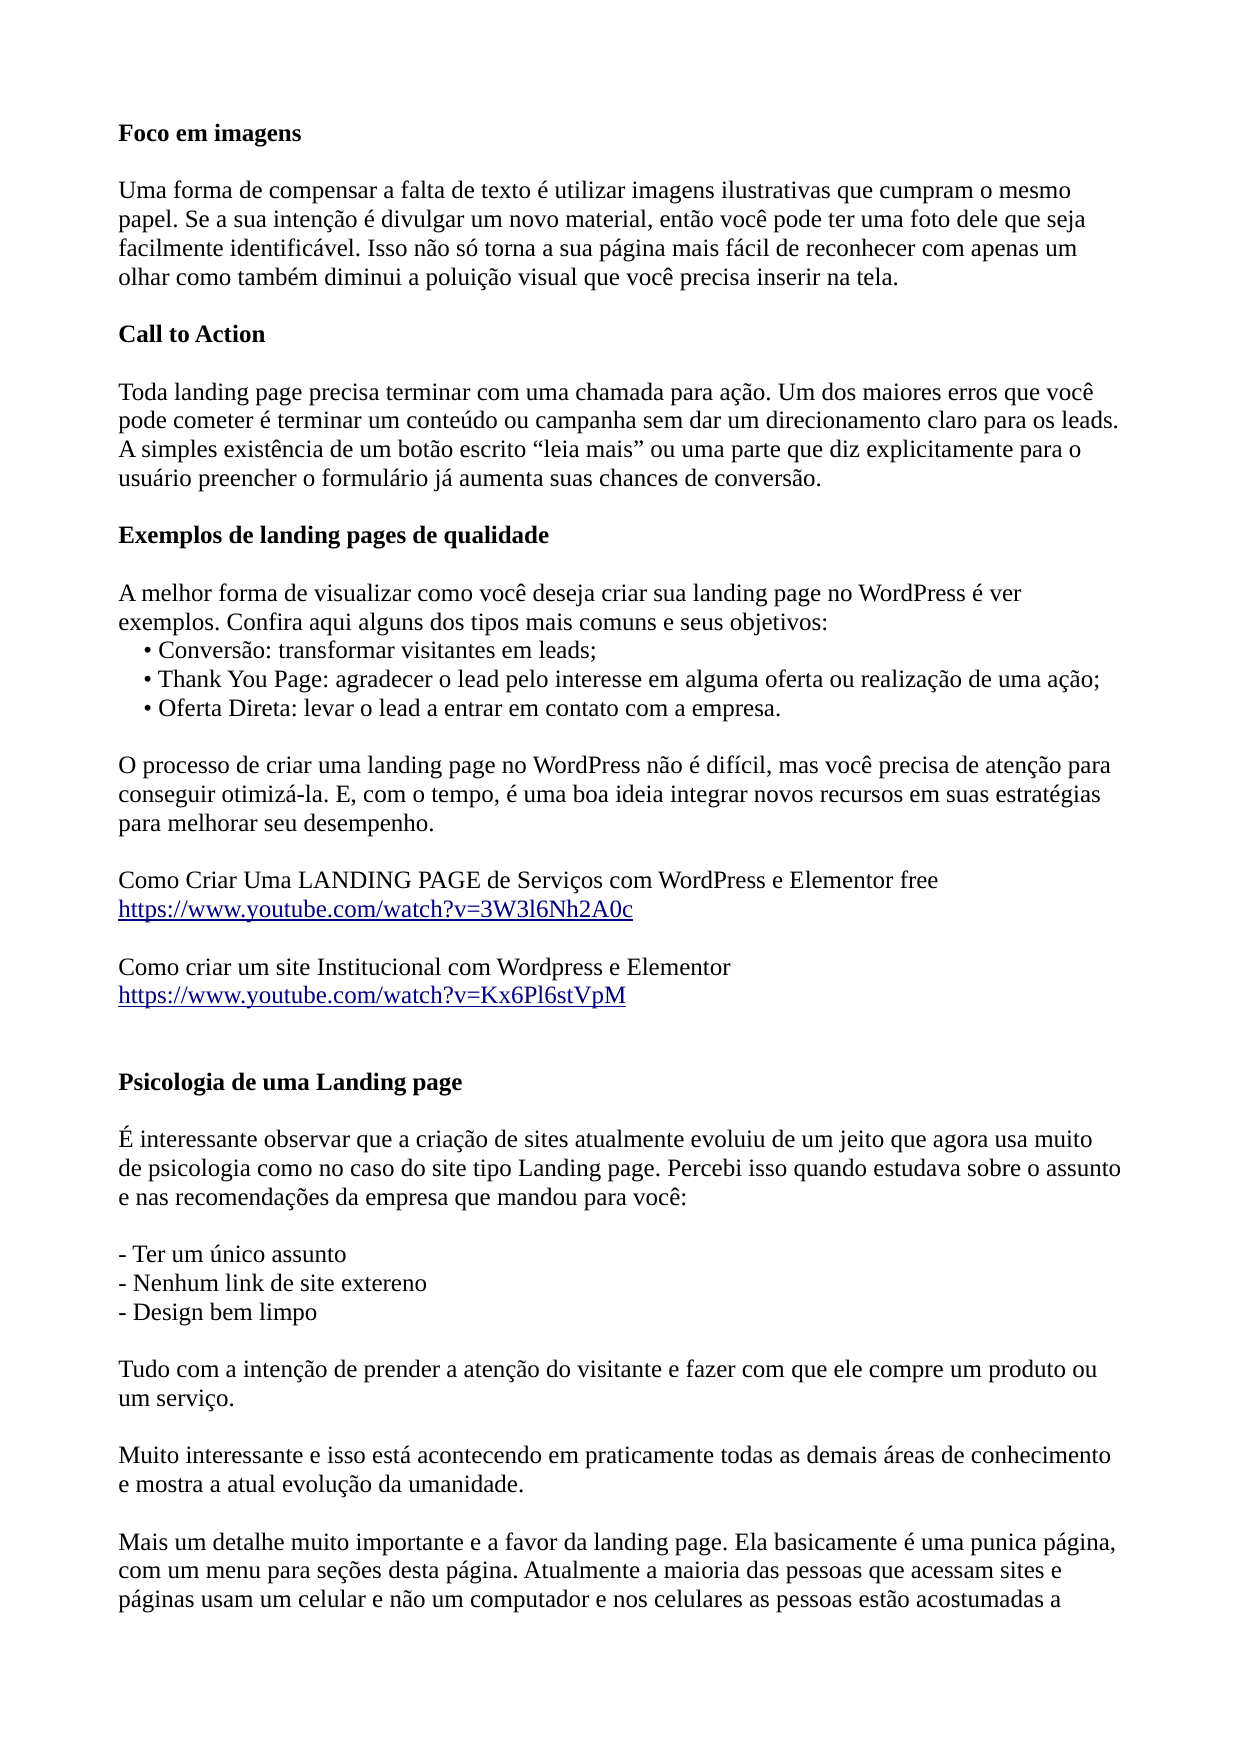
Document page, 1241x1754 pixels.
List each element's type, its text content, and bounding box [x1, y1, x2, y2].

text - Nenhum link de site extereno [118, 1268, 1122, 1297]
text Exemplos de landing pages de qualidade [118, 521, 1122, 549]
text Mais um detalhe muito importante e a favor da landing page. Ela basicamente é uma punica página, com um menu para seções desta página. Atualmente a maioria das pessoas que acessam sites e páginas usam um celular e não um computador e nos celulares as pessoas estão acostumadas a [118, 1527, 1122, 1613]
text - Ter um único assunto [118, 1239, 1122, 1268]
text Toda landing page precisa terminar com uma chamada para ação. Um dos maiores erros que você pode cometer é terminar um conteúdo ou campanha sem dar um direcionamento claro para os leads. A simples existência de um botão escrito “leia mais” ou uma parte que diz explicitamente para o usuário preencher o formulário já aumenta suas chances de conversão. [118, 377, 1122, 492]
text Psicologia de uma Landing page [118, 1067, 1122, 1096]
text • Thank You Page: agradecer o lead pelo interesse em alguma oferta ou realização de uma ação; [118, 664, 1122, 693]
text Como criar um site Institucional com Wordpress e Elementor [118, 952, 1122, 981]
text https://www.youtube.com/watch?v=Kx6Pl6stVpM [118, 981, 1122, 1009]
text • Oferta Direta: levar o lead a entrar em contato com a empresa. [118, 693, 1122, 722]
text Foco em imagens [118, 118, 1122, 147]
text https://www.youtube.com/watch?v=3W3l6Nh2A0c [118, 894, 1122, 923]
text O processo de criar uma landing page no WordPress não é difícil, mas você precisa de atenção para conseguir otimizá-la. E, com o tempo, é uma boa ideia integrar novos recursos em suas estratégias para melhorar seu desempenho. [118, 751, 1122, 837]
text Como Criar Uma LANDING PAGE de Serviços com WordPress e Elementor free [118, 866, 1122, 894]
text É interessante observar que a criação de sites atualmente evoluiu de um jeito que agora usa muito de psicologia como no caso do site tipo Landing page. Percebi isso quando estudava sobre o assunto e nas recomendações da empresa que mandou para você: [118, 1124, 1122, 1211]
text Muito interessante e isso está acontecendo em praticamente todas as demais áreas de conhecimento e mostra a atual evolução da umanidade. [118, 1441, 1122, 1498]
text - Design bem limpo [118, 1297, 1122, 1326]
text Uma forma de compensar a falta de texto é utilizar imagens ilustrativas que cumpram o mesmo papel. Se a sua intenção é divulgar um novo material, então você pode ter uma foto dele que seja facilmente identificável. Isso não só torna a sua página mais fácil de reconhecer com apenas um olhar como também diminui a poluição visual que você precisa inserir na tela. [118, 176, 1122, 291]
text A melhor forma de visualizar como você deseja criar sua landing page no WordPress é ver exemplos. Confira aqui alguns dos tipos mais comuns e seus objetivos: [118, 578, 1122, 636]
text Call to Action [118, 319, 1122, 348]
text Tudo com a intenção de prender a atenção do visitante e fazer com que ele compre um produto ou um serviço. [118, 1354, 1122, 1412]
text • Conversão: transformar visitantes em leads; [118, 636, 1122, 664]
